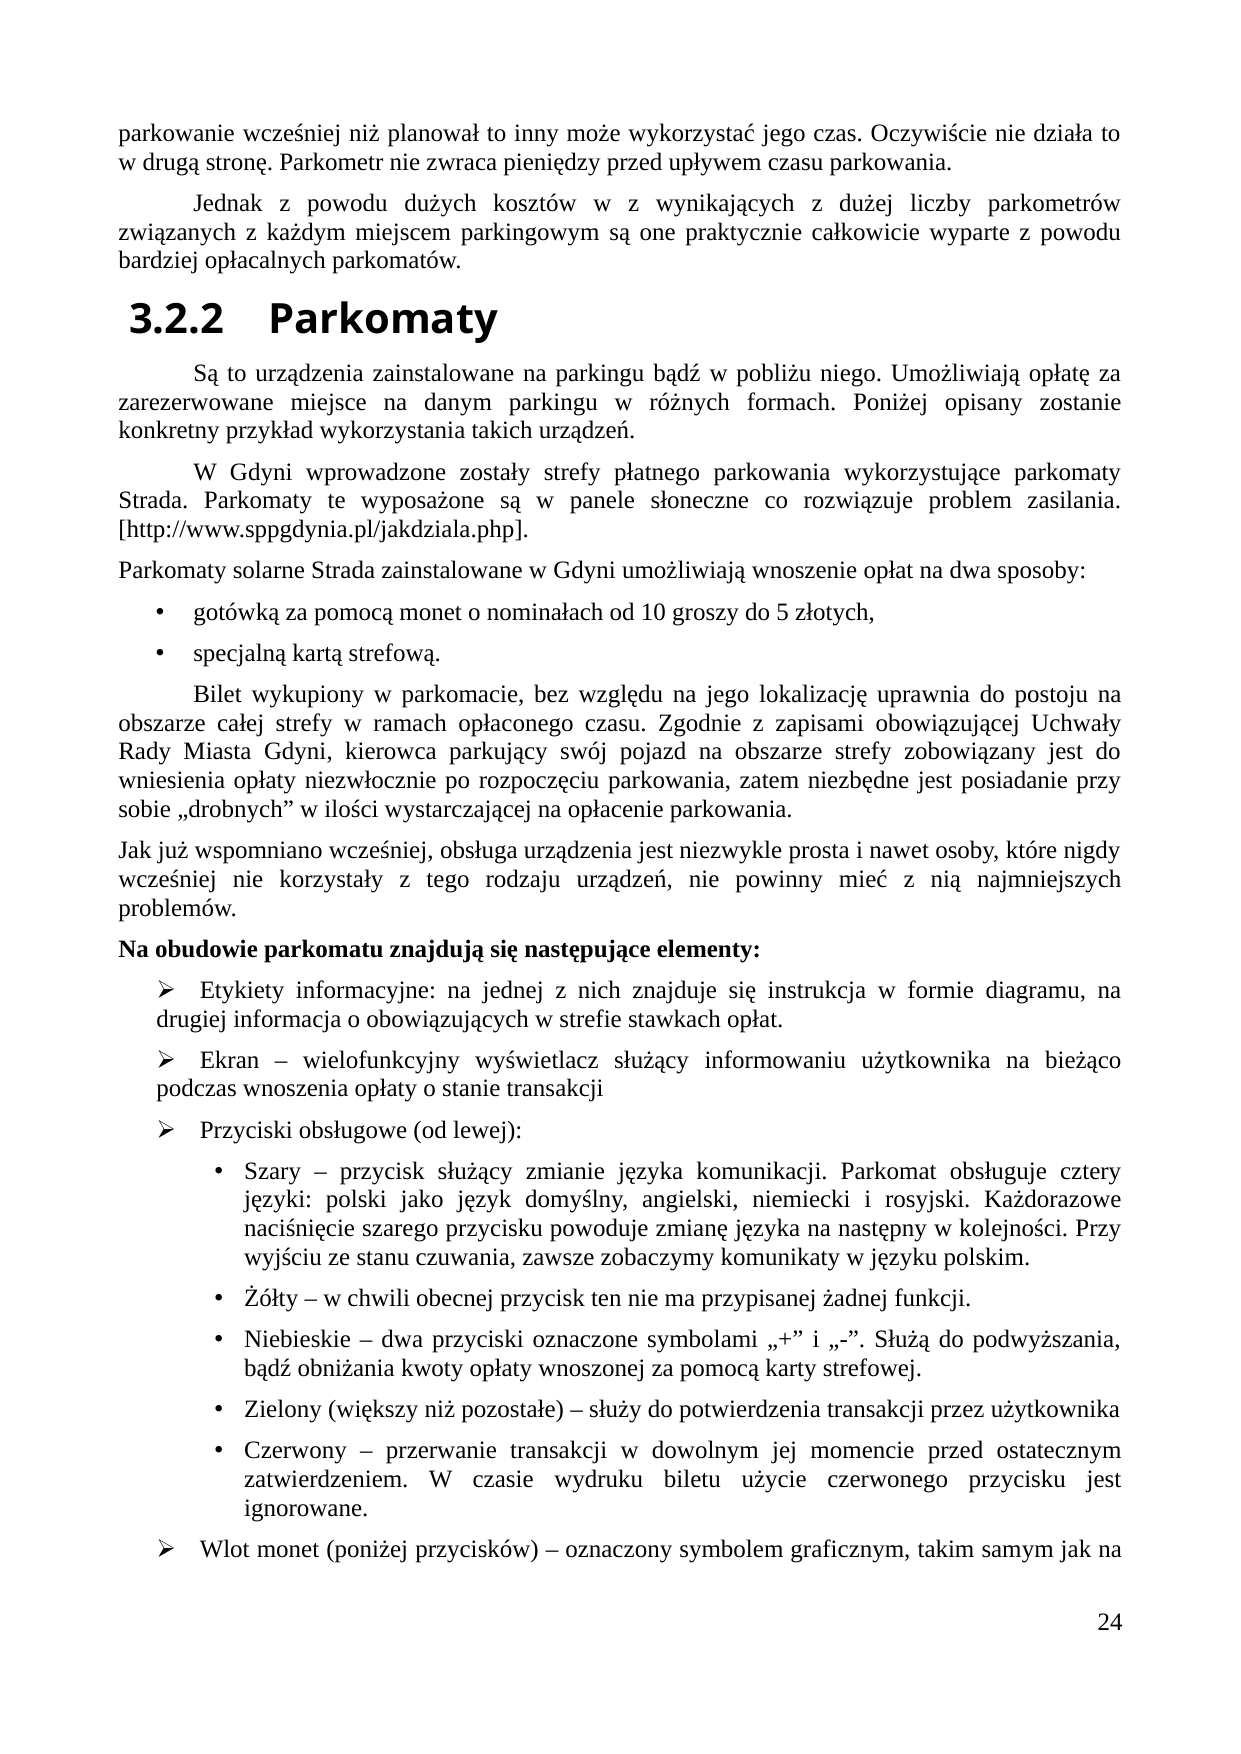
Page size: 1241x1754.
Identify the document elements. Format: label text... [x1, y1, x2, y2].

list Przyciski obsługowe (od lewej): [118, 1115, 1122, 1143]
list Żółty – w chwili obecnej przycisk ten nie ma przypisanej żadnej funkcji. [214, 1283, 1122, 1312]
text Jednak z powodu dużych kosztów w z wynikających z dużej liczby parkometrów związanych z każdym miejscem parkingowym są one praktycznie całkowicie wyparte z powodu bardziej opłacalnych parkomatów. [118, 188, 1122, 274]
text W Gdyni wprowadzone zostały strefy płatnego parkowania wykorzystujące parkomaty Strada. Parkomaty te wyposażone są w panele słoneczne co rozwiązuje problem zasilania. [http://www.sppgdynia.pl/jakdziala.php]. [118, 457, 1122, 543]
text Parkomaty solarne Strada zainstalowane w Gdyni umożliwiają wnoszenie opłat na dwa sposoby: [118, 556, 1122, 584]
list Wlot monet (poniżej przycisków) – oznaczony symbolem graficznym, takim samym jak na [118, 1534, 1122, 1563]
subtitle Parkomaty [118, 289, 1122, 346]
list Czerwony – przerwanie transakcji w dowolnym jej momencie przed ostatecznym zatwierdzeniem. W czasie wydruku biletu użycie czerwonego przycisku jest ignorowane. [214, 1435, 1122, 1522]
text Jak już wspomniano wcześniej, obsługa urządzenia jest niezwykle prosta i nawet osoby, które nigdy wcześniej nie korzystały z tego rodzaju urządzeń, nie powinny mieć z nią najmniejszych problemów. [118, 835, 1122, 921]
list gotówką za pomocą monet o nominałach od 10 groszy do 5 złotych, [156, 597, 1122, 625]
text Na obudowie parkomatu znajdują się następujące elementy: [118, 934, 1122, 962]
list Szary – przycisk służący zmianie języka komunikacji. Parkomat obsługuje cztery języki: polski jako język domyślny, angielski, niemiecki i rosyjski. Każdorazowe naciśnięcie szarego przycisku powoduje zmianę języka na następny w kolejności. Przy wyjściu ze stanu czuwania, zawsze zobaczymy komunikaty w języku polskim. [214, 1156, 1122, 1271]
list specjalną kartą strefową. [156, 638, 1122, 667]
text Są to urządzenia zainstalowane na parkingu bądź w pobliżu niego. Umożliwiają opłatę za zarezerwowane miejsce na danym parkingu w różnych formach. Poniżej opisany zostanie konkretny przykład wykorzystania takich urządzeń. [118, 358, 1122, 444]
list Ekran – wielofunkcyjny wyświetlacz służący informowaniu użytkownika na bieżąco podczas wnoszenia opłaty o stanie transakcji [118, 1045, 1122, 1102]
text parkowanie wcześniej niż planował to inny może wykorzystać jego czas. Oczywiście nie działa to w drugą stronę. Parkometr nie zwraca pieniędzy przed upływem czasu parkowania. [118, 118, 1122, 176]
list Zielony (większy niż pozostałe) – służy do potwierdzenia transakcji przez użytkownika [214, 1394, 1122, 1423]
text Bilet wykupiony w parkomacie, bez względu na jego lokalizację uprawnia do postoju na obszarze całej strefy w ramach opłaconego czasu. Zgodnie z zapisami obowiązującej Uchwały Rady Miasta Gdyni, kierowca parkujący swój pojazd na obszarze strefy zobowiązany jest do wniesienia opłaty niezwłocznie po rozpoczęciu parkowania, zatem niezbędne jest posiadanie przy sobie „drobnych” w ilości wystarczającej na opłacenie parkowania. [118, 679, 1122, 823]
list Etykiety informacyjne: na jednej z nich znajduje się instrukcja w formie diagramu, na drugiej informacja o obowiązujących w strefie stawkach opłat. [118, 975, 1122, 1032]
list Niebieskie – dwa przyciski oznaczone symbolami „+” i „-”. Służą do podwyższania, bądź obniżania kwoty opłaty wnoszonej za pomocą karty strefowej. [214, 1324, 1122, 1382]
